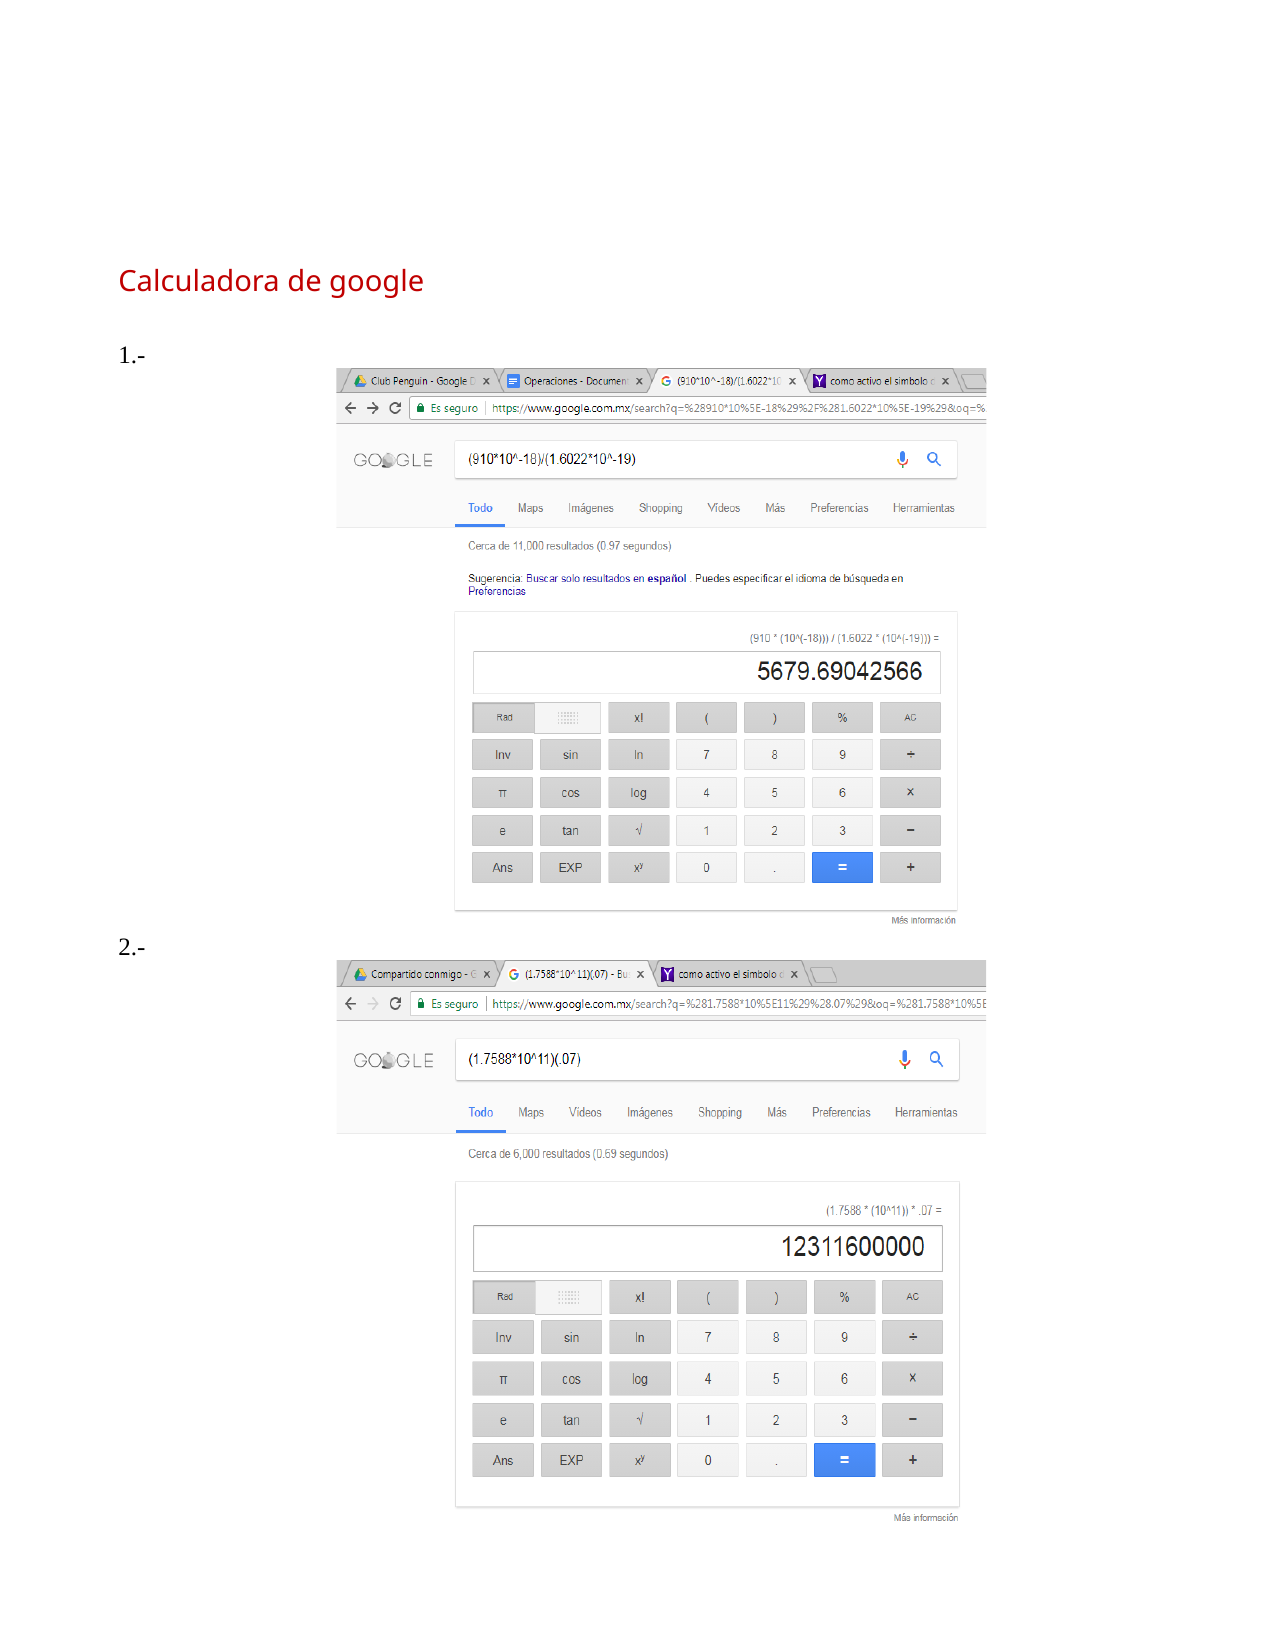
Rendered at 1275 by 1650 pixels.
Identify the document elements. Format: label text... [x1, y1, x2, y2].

text Calculadora de google [118, 260, 1205, 300]
text 1.- [118, 340, 1205, 368]
text 2.- [118, 932, 1205, 960]
